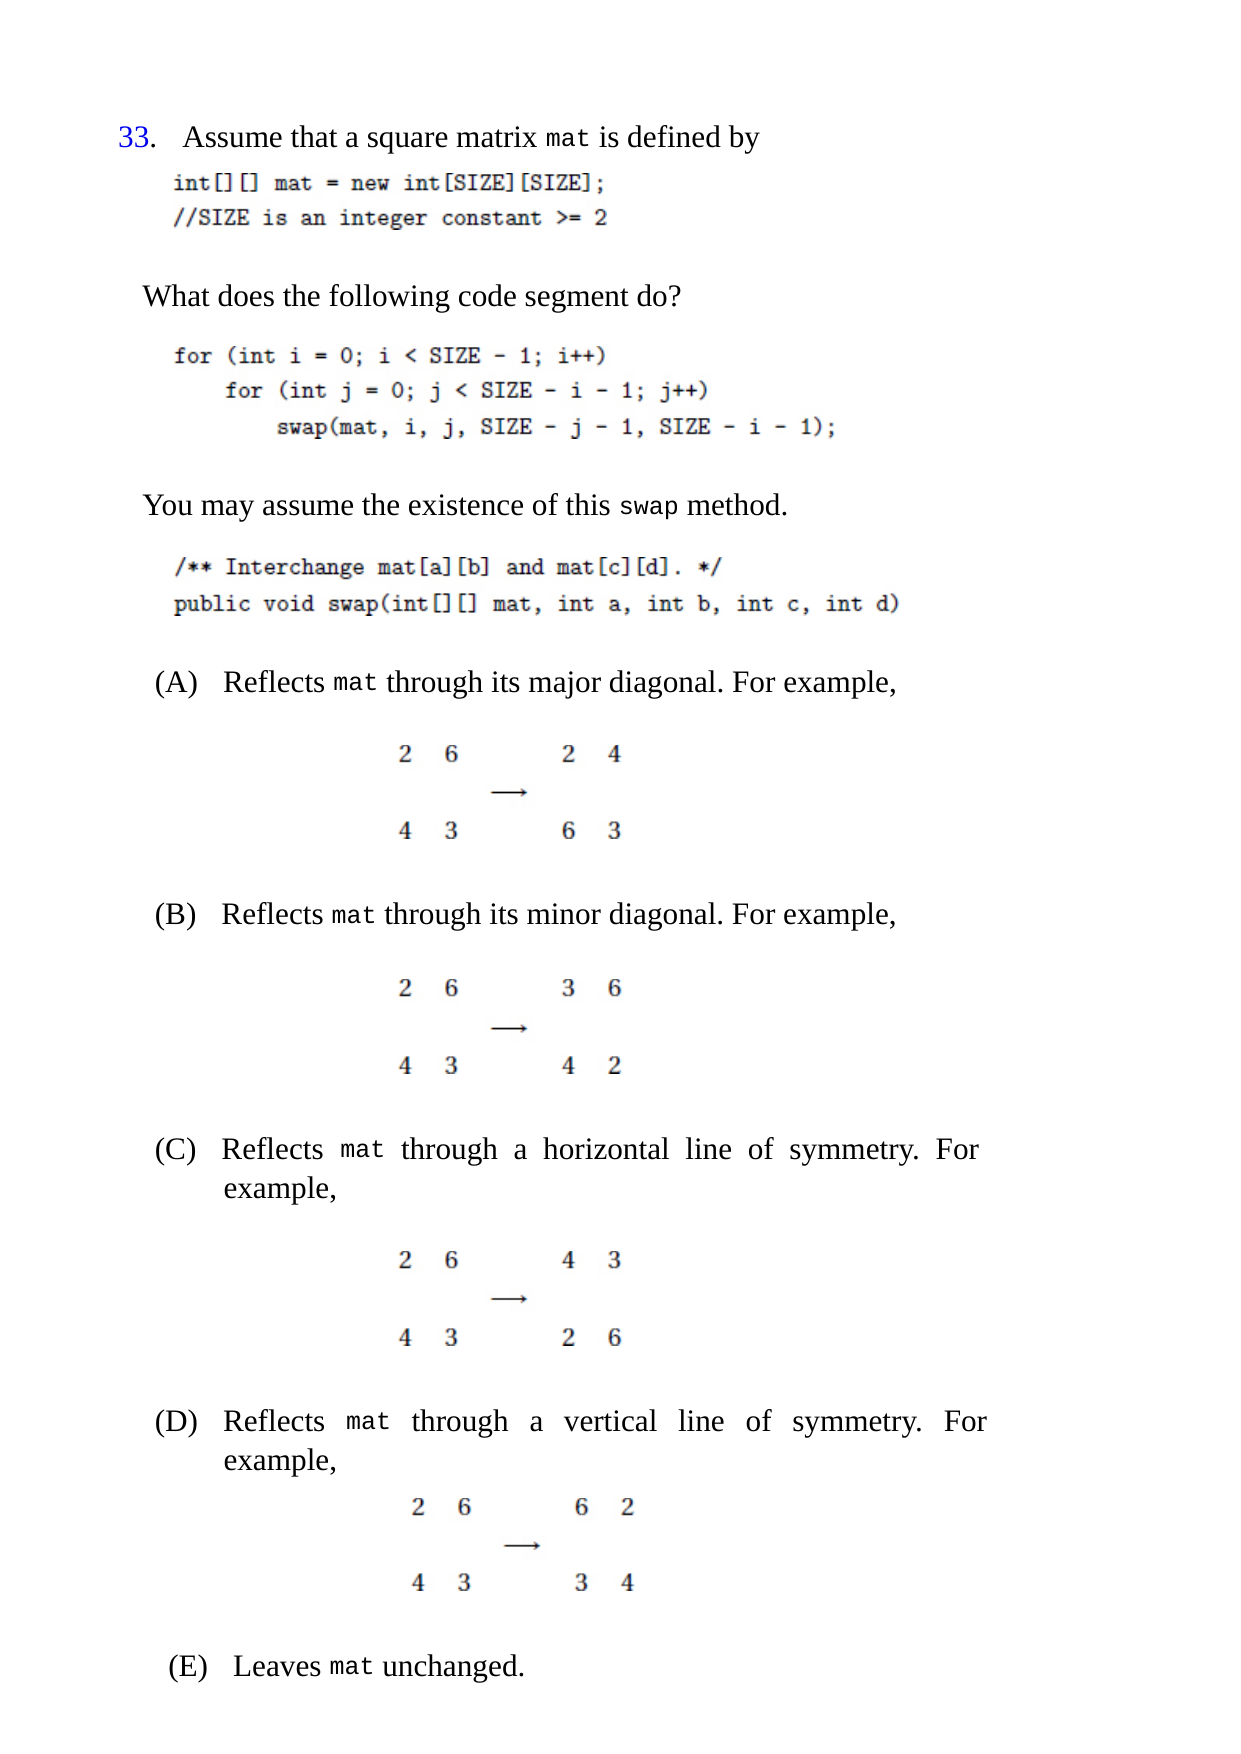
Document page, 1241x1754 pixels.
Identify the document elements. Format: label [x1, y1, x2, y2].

picture [173, 173, 607, 230]
picture [397, 745, 623, 839]
picture [397, 979, 623, 1074]
picture [173, 346, 835, 439]
picture [173, 557, 899, 616]
picture [410, 1498, 636, 1591]
picture [397, 1251, 623, 1346]
